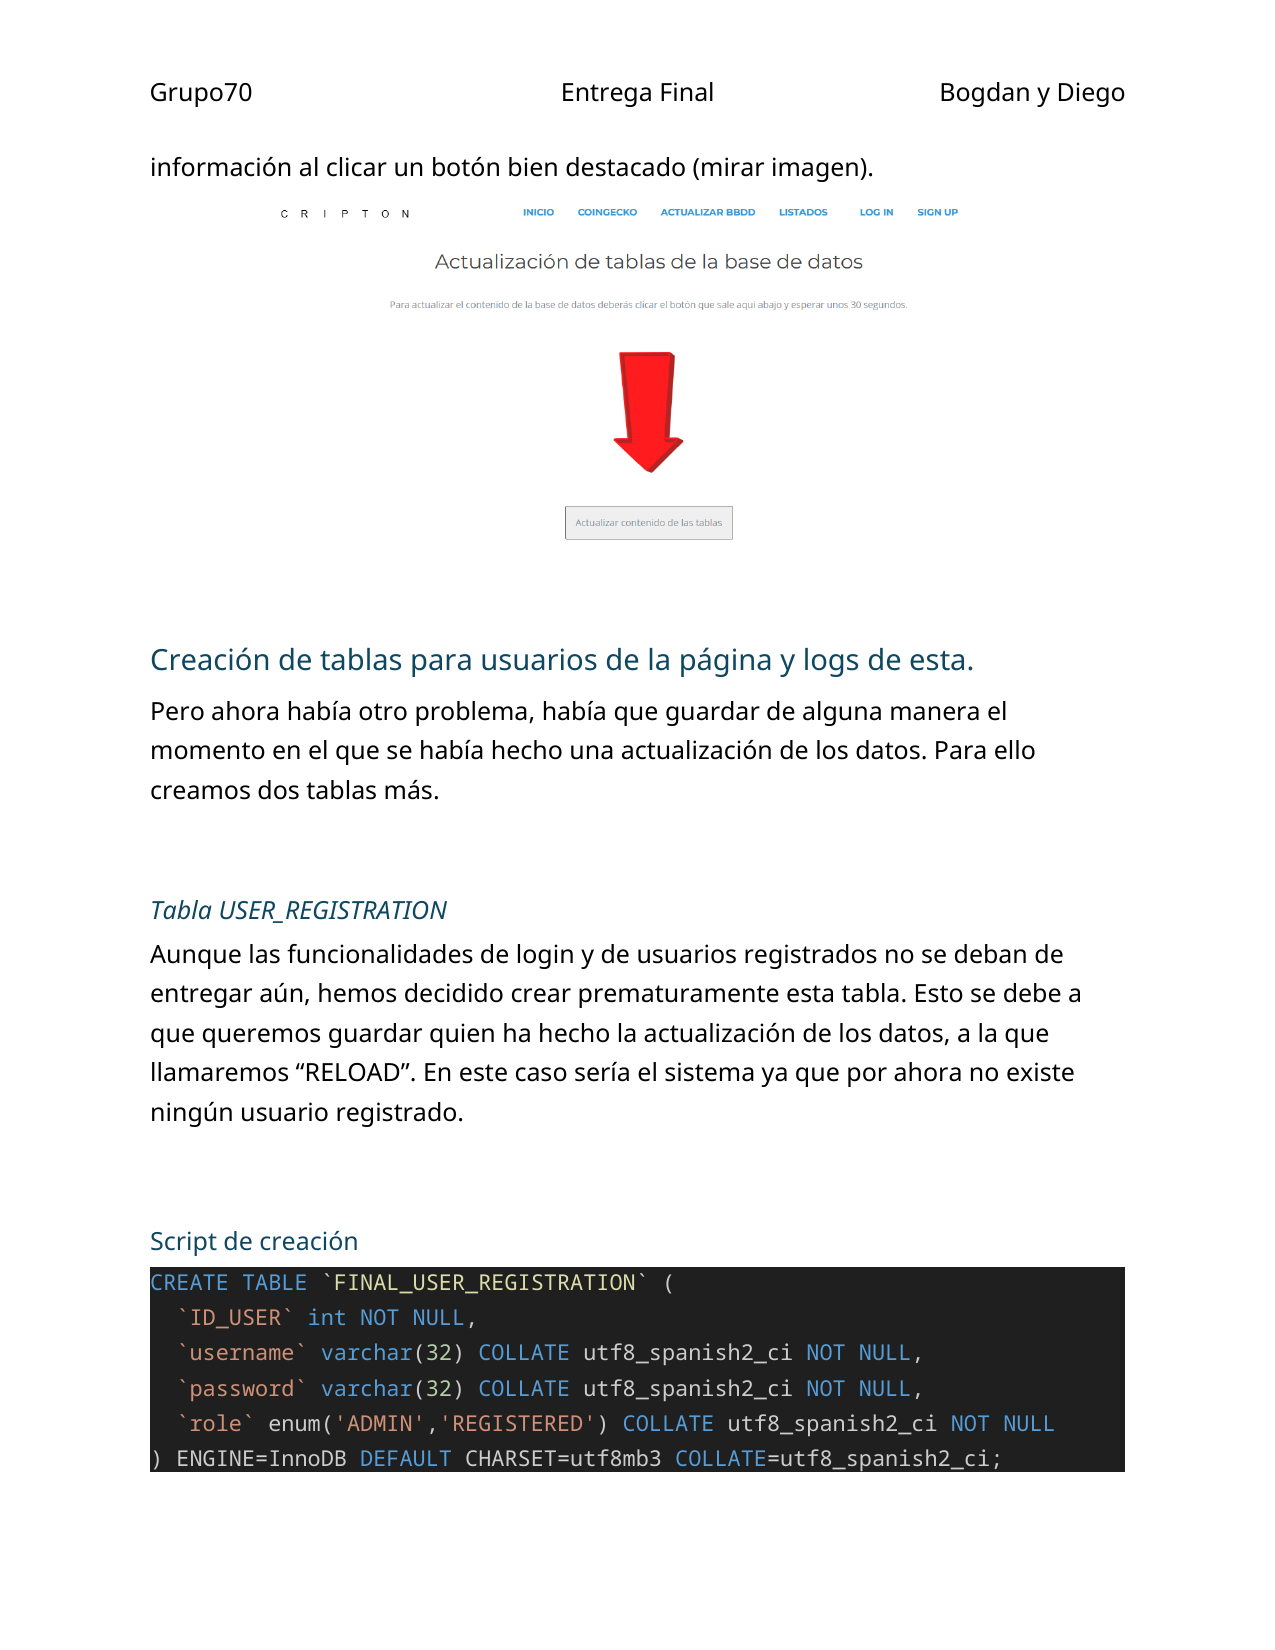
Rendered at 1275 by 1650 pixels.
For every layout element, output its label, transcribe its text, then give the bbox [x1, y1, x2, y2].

text Aunque las funcionalidades de login y de usuarios registrados no se deban de entregar aún, hemos decidido crear prematuramente esta tabla. Esto se debe a que queremos guardar quien ha hecho la actualización de los datos, a la que llamaremos “RELOAD”. En este caso sería el sistema ya que por ahora no existe ningún usuario registrado. [150, 937, 1125, 1129]
text CREATE TABLE `FINAL_USER_REGISTRATION` ( [150, 1267, 1125, 1297]
subtitle Creación de tablas para usuarios de la página y logs de esta. [150, 639, 1125, 679]
text `username` varchar(32) COLLATE utf8_spanish2_ci NOT NULL, [150, 1337, 1125, 1367]
text `ID_USER` int NOT NULL, [150, 1302, 1125, 1332]
subtitle Tabla USER_REGISTRATION [150, 893, 1125, 927]
text información al clicar un botón bien destacado (mirar imagen). [150, 150, 1125, 189]
text `password` varchar(32) COLLATE utf8_spanish2_ci NOT NULL, [150, 1372, 1125, 1402]
text `role` enum('ADMIN','REGISTERED') COLLATE utf8_spanish2_ci NOT NULL [150, 1408, 1125, 1437]
subtitle Script de creación [150, 1223, 1125, 1258]
text ) ENGINE=InnoDB DEFAULT CHARSET=utf8mb3 COLLATE=utf8_spanish2_ci; [150, 1443, 1125, 1472]
text Pero ahora había otro problema, había que guardar de alguna manera el momento en el que se había hecho una actualización de los datos. Para ello creamos dos tablas más. [150, 693, 1125, 806]
